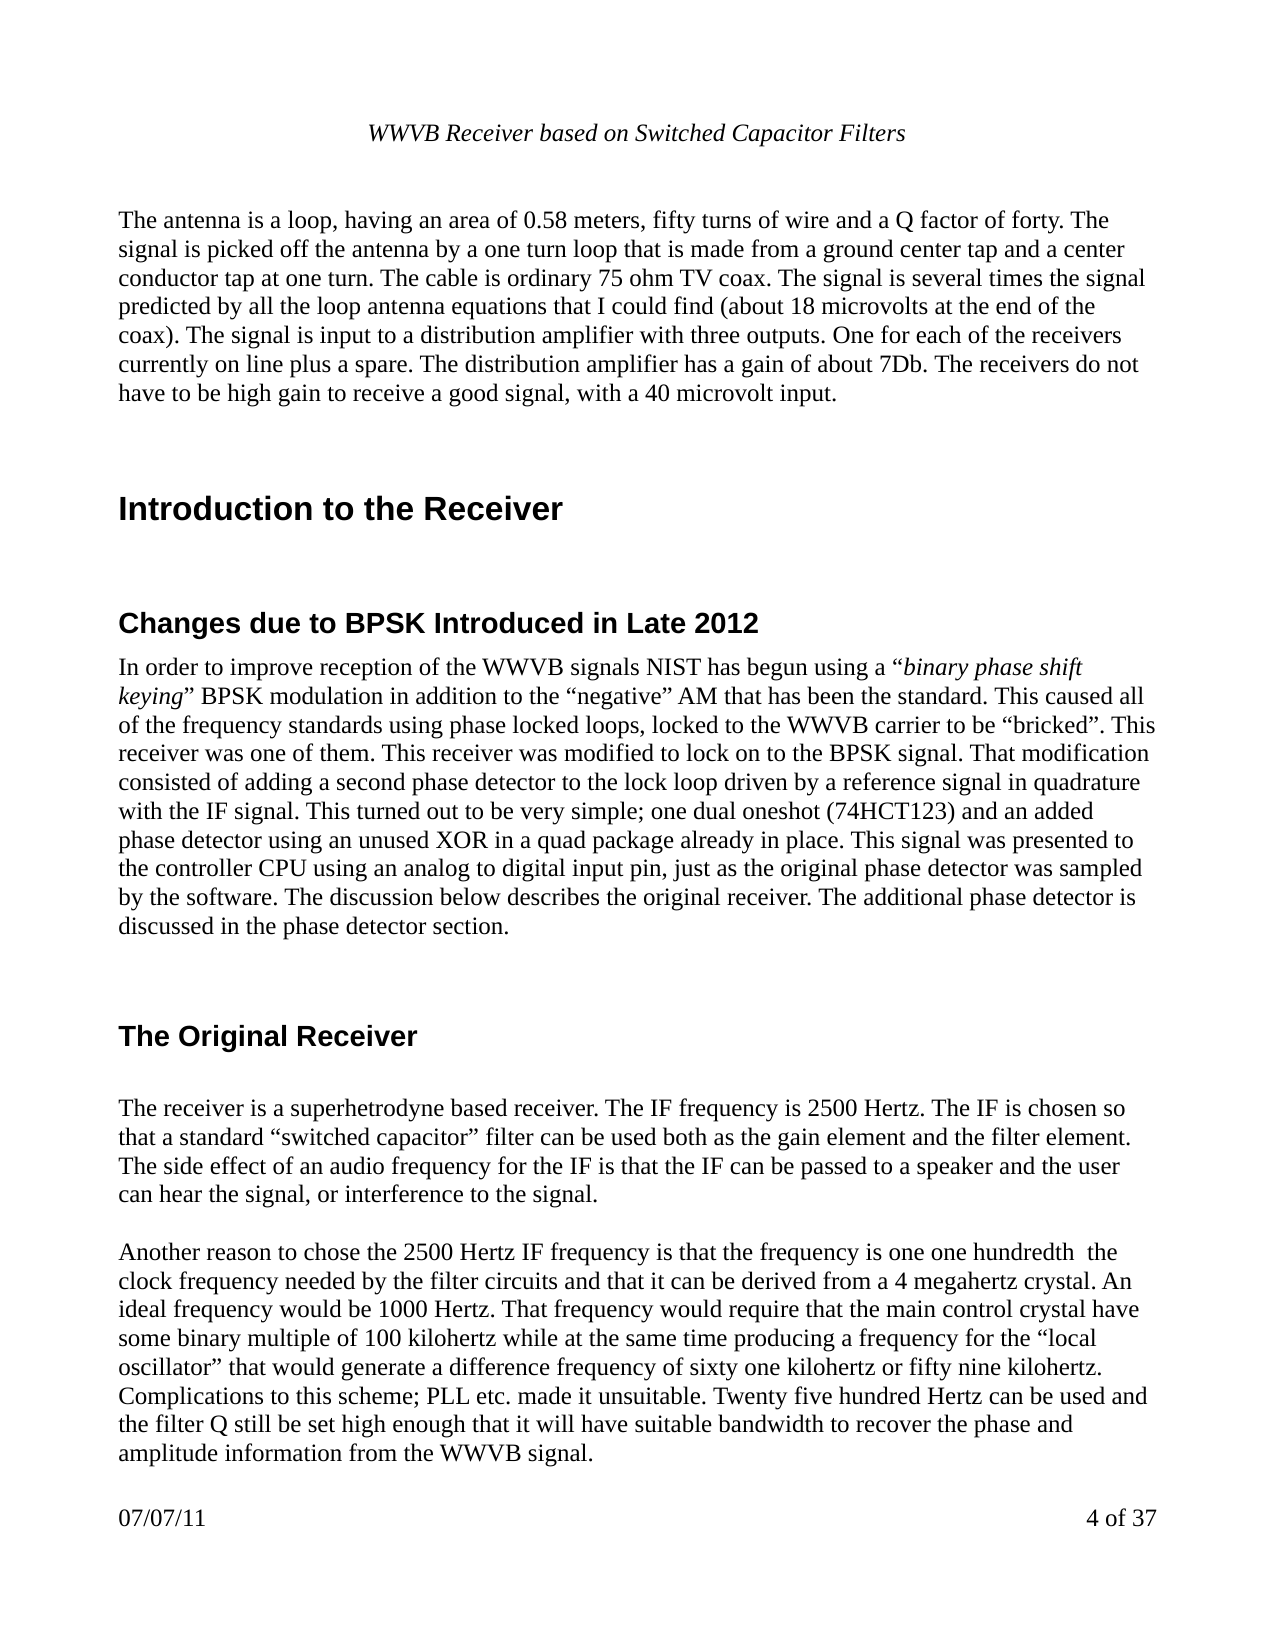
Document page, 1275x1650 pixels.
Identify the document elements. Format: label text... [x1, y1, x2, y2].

text In order to improve reception of the WWVB signals NIST has begun using a “binary phase shift keying” BPSK modulation in addition to the “negative” AM that has been the standard. This caused all of the frequency standards using phase locked loops, locked to the WWVB carrier to be “bricked”. This receiver was one of them. This receiver was modified to lock on to the BPSK signal. That modification consisted of adding a second phase detector to the lock loop driven by a reference signal in quadrature with the IF signal. This turned out to be very simple; one dual oneshot (74HCT123) and an added phase detector using an unused XOR in a quad package already in place. This signal was presented to the controller CPU using an analog to digital input pin, just as the original phase detector was sampled by the software. The discussion below describes the original receiver. The additional phase detector is discussed in the phase detector section. [118, 652, 1157, 940]
subtitle The Original Receiver [118, 1018, 1157, 1052]
text The receiver is a superhetrodyne based receiver. The IF frequency is 2500 Hertz. The IF is chosen so that a standard “switched capacitor” filter can be used both as the gain element and the filter element. The side effect of an audio frequency for the IF is that the IF can be passed to a speaker and the user can hear the signal, or interference to the signal. [118, 1093, 1157, 1208]
subtitle Introduction to the Receiver [118, 489, 1157, 527]
text The antenna is a loop, having an area of 0.58 meters, fifty turns of wire and a Q factor of forty. The signal is picked off the antenna by a one turn loop that is made from a ground center tap and a center conductor tap at one turn. The cable is ordinary 75 ohm TV coax. The signal is several times the signal predicted by all the loop antenna equations that I could find (about 18 microvolts at the end of the coax). The signal is input to a distribution amplifier with three outputs. One for each of the receivers currently on line plus a spare. The distribution amplifier has a gain of about 7Db. The receivers do not have to be high gain to receive a good signal, with a 40 microvolt input. [118, 205, 1157, 406]
text Another reason to chose the 2500 Hertz IF frequency is that the frequency is one one hundredth the clock frequency needed by the filter circuits and that it can be derived from a 4 megahertz crystal. An ideal frequency would be 1000 Hertz. That frequency would require that the main control crystal have some binary multiple of 100 kilohertz while at the same time producing a frequency for the “local oscillator” that would generate a difference frequency of sixty one kilohertz or fifty nine kilohertz. Complications to this scheme; PLL etc. made it unsuitable. Twenty five hundred Hertz can be used and the filter Q still be set high enough that it will have suitable bandwidth to recover the phase and amplitude information from the WWVB signal. [118, 1237, 1157, 1467]
subtitle Changes due to BPSK Introduced in Late 2012 [118, 606, 1157, 640]
